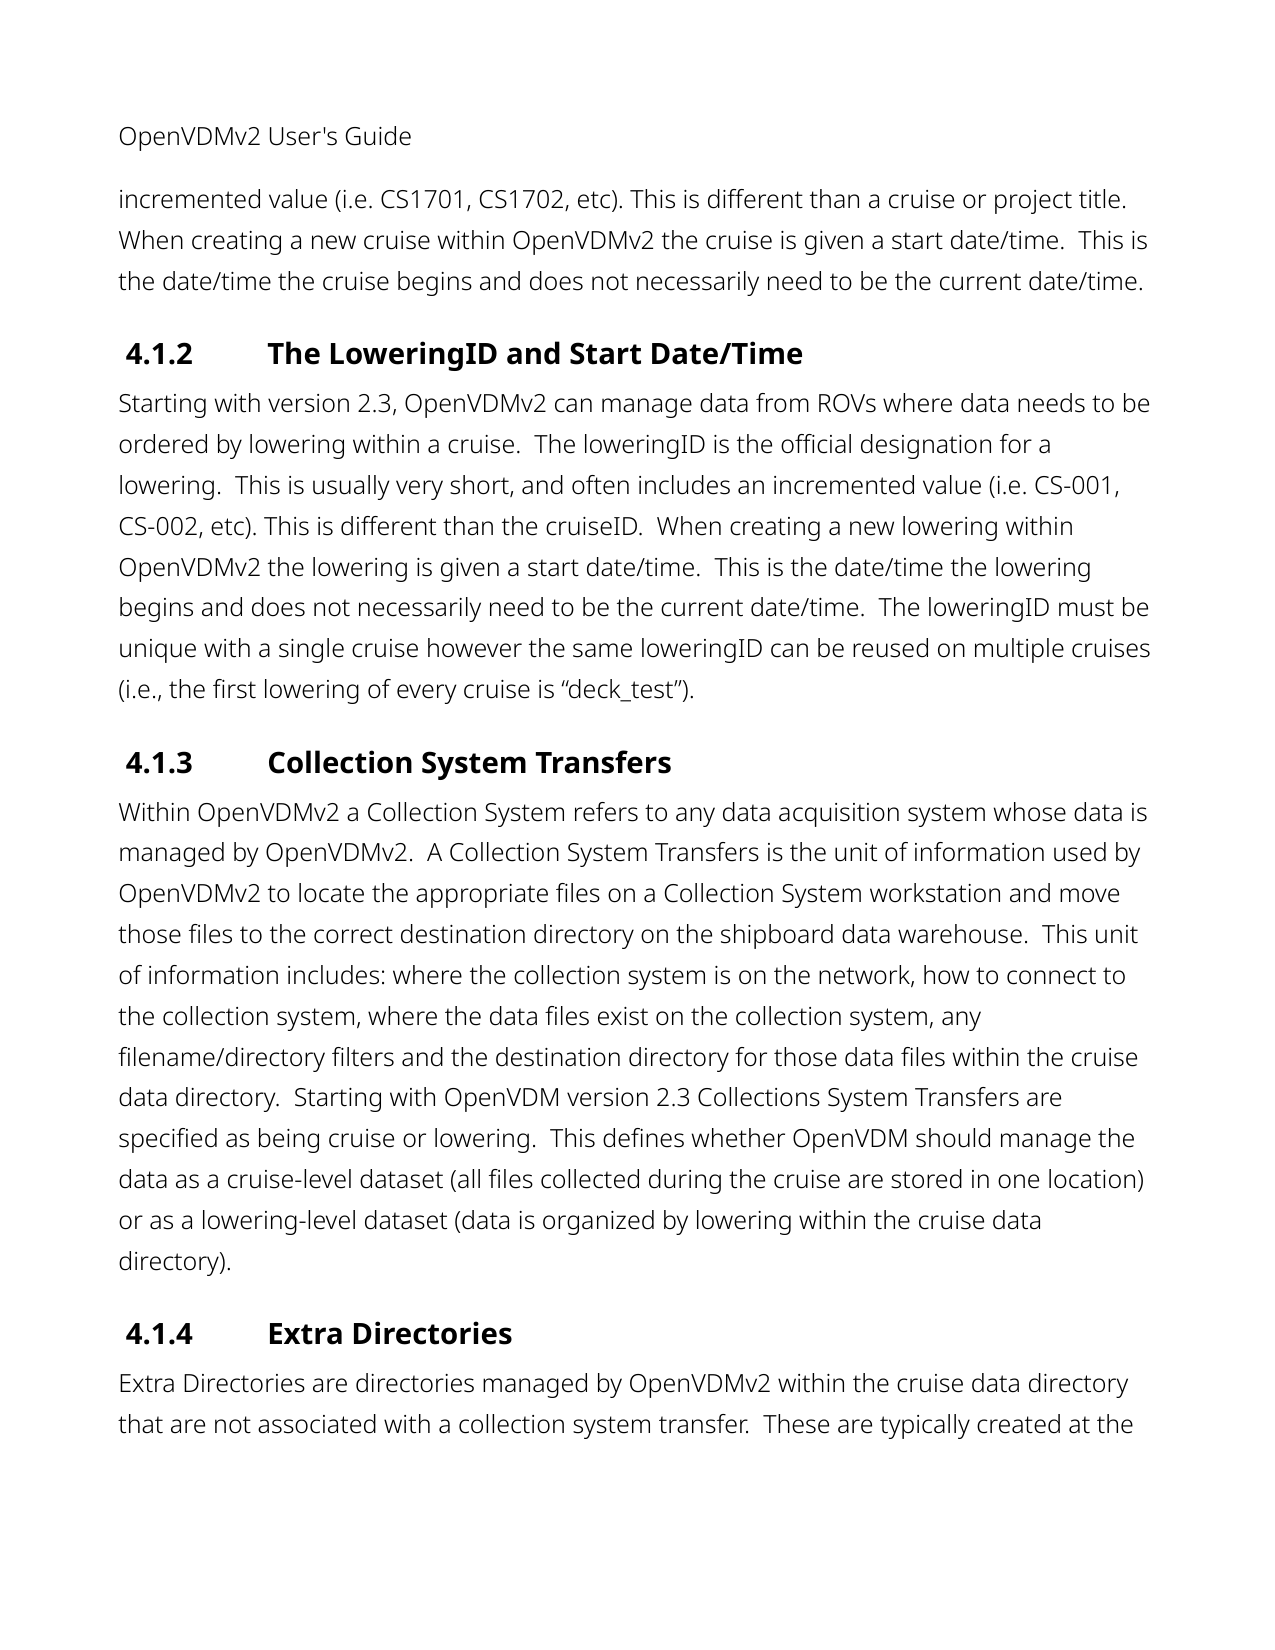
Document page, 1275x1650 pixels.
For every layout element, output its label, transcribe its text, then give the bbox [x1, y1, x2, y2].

subtitle Extra Directories [118, 1313, 1157, 1353]
text incremented value (i.e. CS1701, CS1702, etc). This is different than a cruise or project title. When creating a new cruise within OpenVDMv2 the cruise is given a start date/time. This is the date/time the cruise begins and does not necessarily need to be the current date/time. [118, 182, 1157, 297]
text Within OpenVDMv2 a Collection System refers to any data acquisition system whose data is managed by OpenVDMv2. A Collection System Transfers is the unit of information used by OpenVDMv2 to locate the appropriate files on a Collection System workstation and move those files to the correct destination directory on the shipboard data warehouse. This unit of information includes: where the collection system is on the network, how to connect to the collection system, where the data files exist on the collection system, any filename/directory filters and the destination directory for those data files within the cruise data directory. Starting with OpenVDM version 2.3 Collections System Transfers are specified as being cruise or lowering. This defines whether OpenVDM should manage the data as a cruise-level dataset (all files collected during the cruise are stored in one location) or as a lowering-level dataset (data is organized by lowering within the cruise data directory). [118, 794, 1157, 1277]
subtitle The LoweringID and Start Date/Time [118, 333, 1157, 373]
subtitle Collection System Transfers [118, 742, 1157, 782]
text Extra Directories are directories managed by OpenVDMv2 within the cruise data directory that are not associated with a collection system transfer. These are typically created at the [118, 1366, 1157, 1441]
text Starting with version 2.3, OpenVDMv2 can manage data from ROVs where data needs to be ordered by lowering within a cruise. The loweringID is the official designation for a lowering. This is usually very short, and often includes an incremented value (i.e. CS-001, CS-002, etc). This is different than the cruiseID. When creating a new lowering within OpenVDMv2 the lowering is given a start date/time. This is the date/time the lowering begins and does not necessarily need to be the current date/time. The loweringID must be unique with a single cruise however the same loweringID can be reused on multiple cruises (i.e., the first lowering of every cruise is “deck_test”). [118, 386, 1157, 706]
